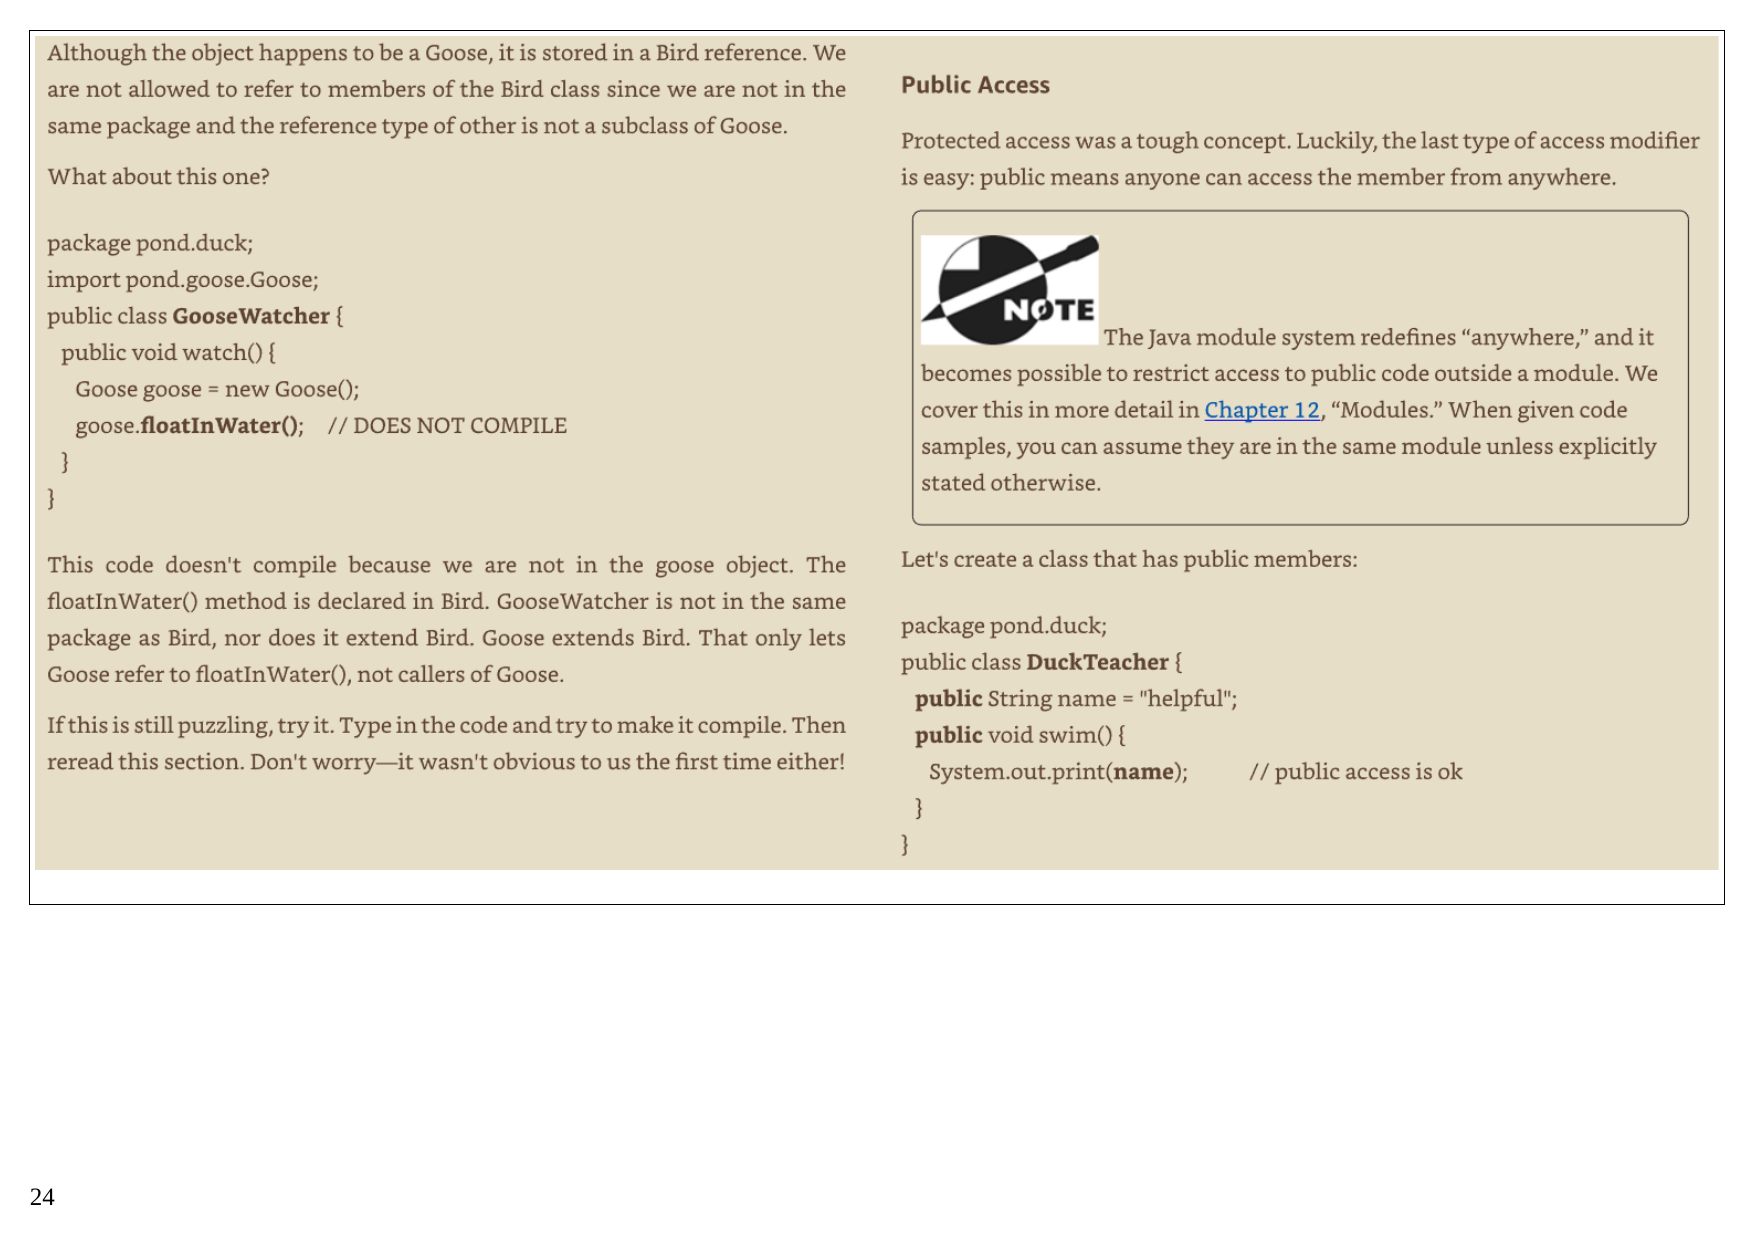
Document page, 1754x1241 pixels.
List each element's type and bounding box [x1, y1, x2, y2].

picture [35, 36, 1719, 870]
table_cell [30, 31, 1724, 904]
